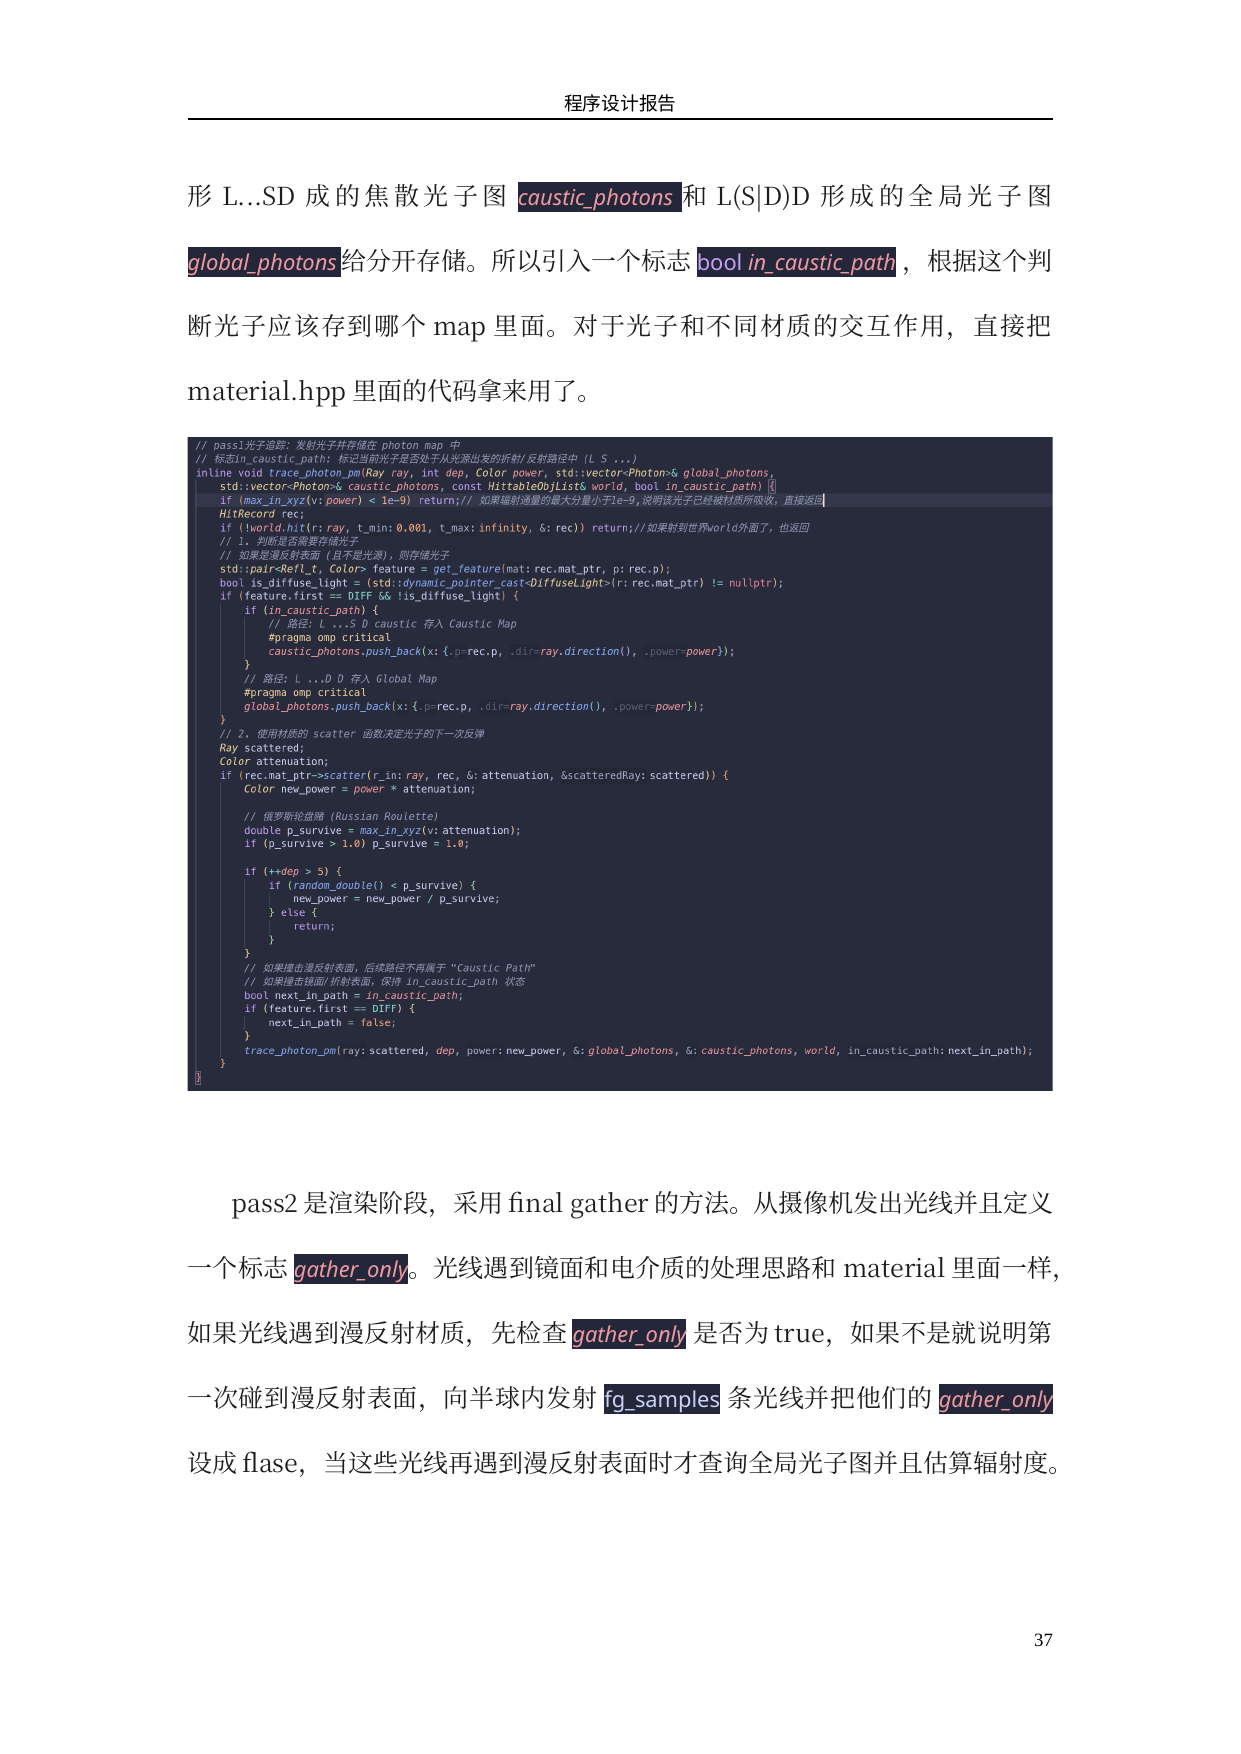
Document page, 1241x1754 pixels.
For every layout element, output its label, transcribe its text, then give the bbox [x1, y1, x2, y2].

text 形L...SD成的焦散光子图caustic_photons和L(S|D)D形成的全局光子图global_photons给分开存储。所以引入一个标志bool in_caustic_path ，根据这个判断光子应该存到哪个map里面。对于光子和不同材质的交互作用，直接把material.hpp里面的代码拿来用了。 [187, 162, 1053, 422]
picture [187, 437, 1053, 1091]
text pass2是渲染阶段，采用final gather的方法。从摄像机发出光线并且定义一个标志gather_only。光线遇到镜面和电介质的处理思路和material里面一样，如果光线遇到漫反射材质，先检查gather_only 是否为true，如果不是就说明第一次碰到漫反射表面，向半球内发射fg_samples 条光线并把他们的gather_only设成flase，当这些光线再遇到漫反射表面时才查询全局光子图并且估算辐射度。 [187, 1169, 1053, 1494]
